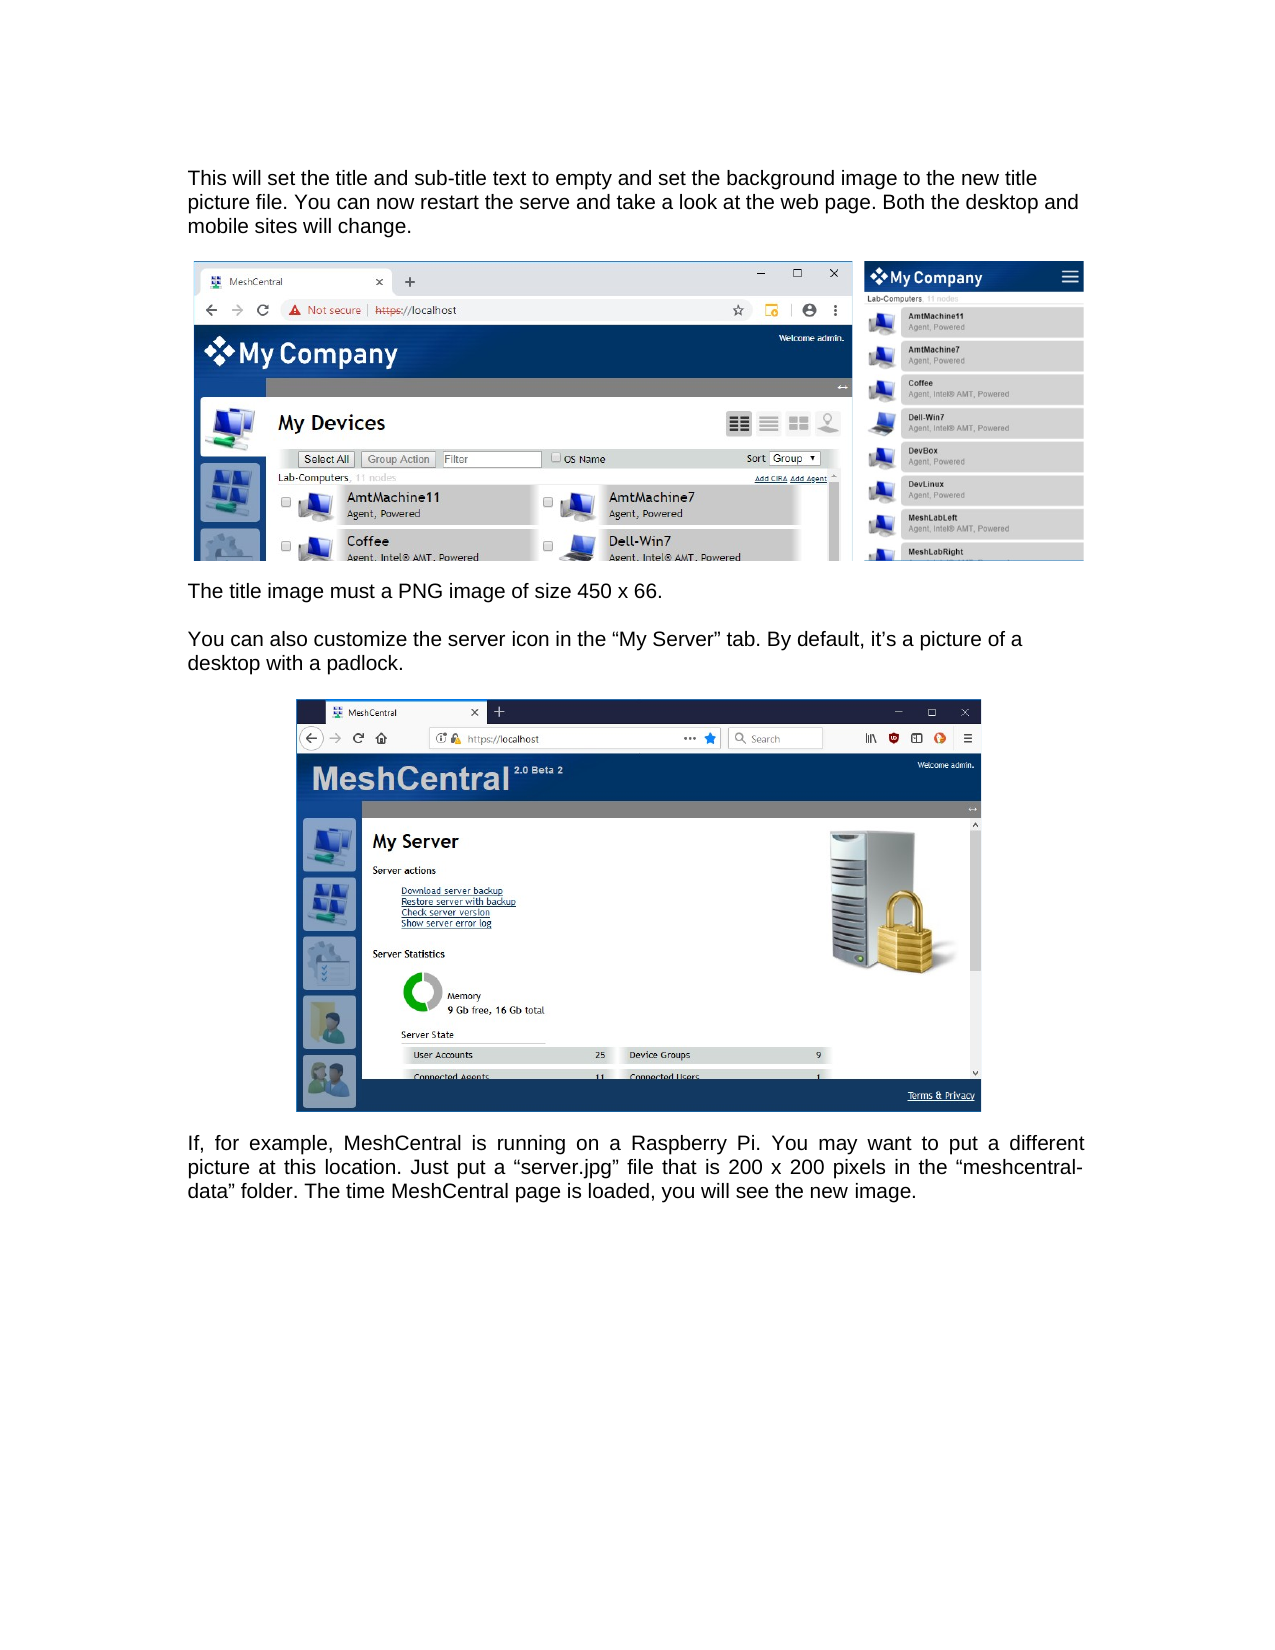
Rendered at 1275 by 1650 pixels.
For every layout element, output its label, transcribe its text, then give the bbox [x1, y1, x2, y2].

picture [296, 699, 982, 1112]
text If, for example, MeshCentral is running on a Raspberry Pi. You may want to put a different picture at this location. Just put a “server.jpg” file that is 200 x 200 pixels in the “meshcentral-data” folder. The time MeshCentral page is loaded, you will see the new image. [187, 715, 1086, 1202]
picture [864, 261, 1084, 561]
text You can also customize the server icon in the “My Server” tab. By default, it’s a picture of a desktop with a padlock. [187, 627, 1083, 675]
picture [193, 261, 853, 561]
text The title image must a PNG image of size 450 x 66. [187, 276, 1179, 603]
text This will set the title and sub-title text to empty and set the background image to the new title picture file. You can now restart the serve and take a look at the web page. Both the desktop and mobile sites will change. [187, 166, 1083, 237]
